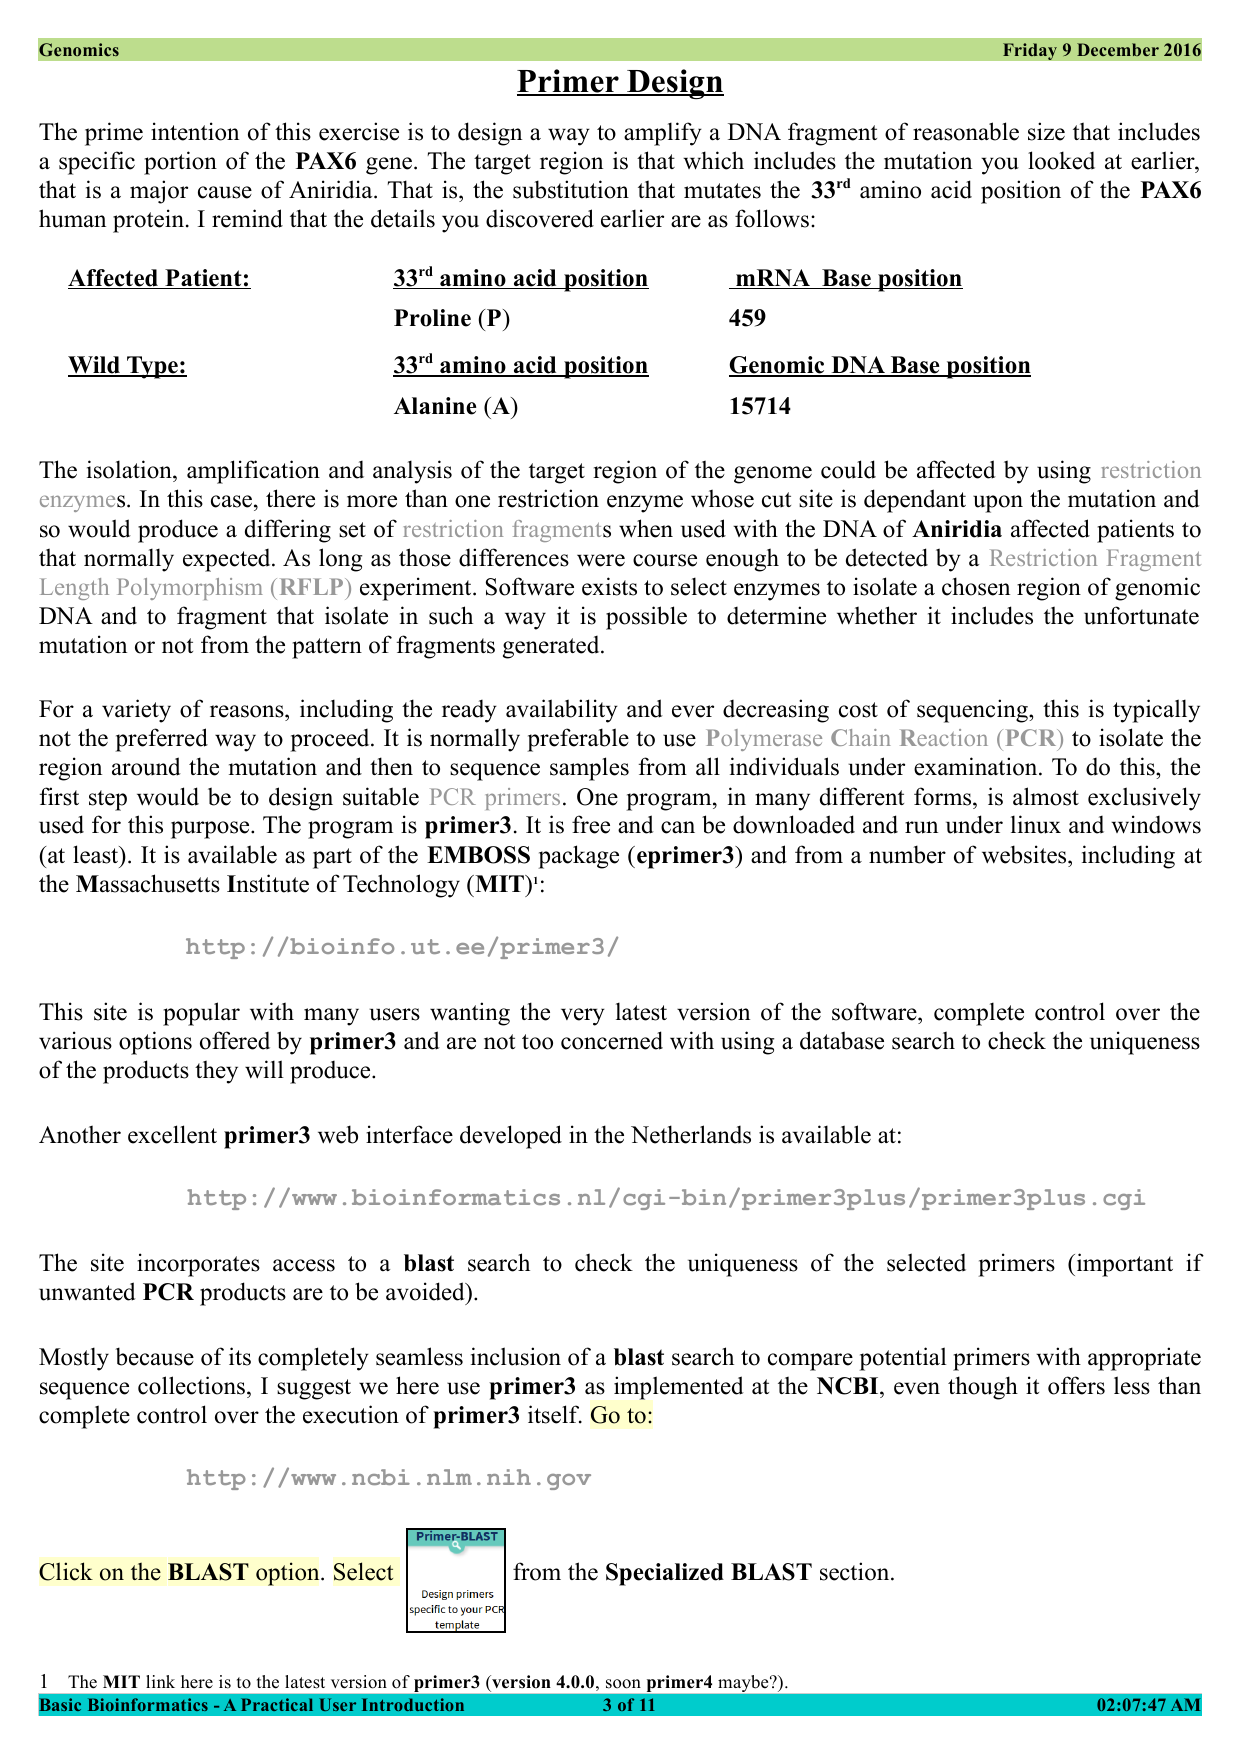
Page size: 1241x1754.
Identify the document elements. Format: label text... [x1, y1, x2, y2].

text The prime intention of this exercise is to design a way to amplify a DNA fragment of reasonable size that includes a specific portion of the PAX6 gene. The target region is that which includes the mutation you looked at earlier, that is a major cause of Aniridia. That is, the substitution that mutates the 33rd amino acid position of the PAX6 human protein. I remind that the details you discovered earlier are as follows: [38, 117, 1202, 233]
text from the Specialized BLAST section. [506, 1528, 1202, 1633]
text Primer Design [38, 61, 1202, 99]
text http://www.bioinformatics.nl/cgi-bin/primer3plus/primer3plus.cgi [38, 1184, 1202, 1213]
picture [408, 1530, 504, 1631]
text Alanine (A) 15714 [68, 391, 1202, 420]
text The isolation, amplification and analysis of the target region of the genome could be affected by using restriction enzymes. In this case, there is more than one restriction enzyme whose cut site is dependant upon the mutation and so would produce a differing set of restriction fragments when used with the DNA of Aniridia affected patients to that normally expected. As long as those differences were course enough to be detected by a Restriction Fragment Length Polymorphism (RFLP) experiment. Software exists to select enzymes to isolate a chosen region of genomic DNA and to fragment that isolate in such a way it is possible to determine whether it includes the unfortunate mutation or not from the pattern of fragments generated. [38, 455, 1202, 659]
text http://bioinfo.ut.ee/primer3/ [38, 933, 1202, 962]
text Click on the BLAST option. Select [38, 1528, 406, 1633]
text The site incorporates access to a blast search to check the uniqueness of the selected primers (important if unwanted PCR products are to be avoided). [38, 1248, 1202, 1306]
text Affected Patient: 33rd amino acid position mRNA Base position [68, 262, 1202, 291]
text For a variety of reasons, including the ready availability and ever decreasing cost of sequencing, this is typically not the preferred way to proceed. It is normally preferable to use Polymerase Chain Reaction (PCR) to isolate the region around the mutation and then to sequence samples from all individuals under examination. To do this, the first step would be to design suitable PCR primers. One program, in many different forms, is almost exclusively used for this purpose. The program is primer3. It is free and can be downloaded and run under linux and windows (at least). It is available as part of the EMBOSS package (eprimer3) and from a number of websites, including at the Massachusetts Institute of Technology (MIT): [38, 694, 1202, 898]
text Proline (P) 459 [68, 303, 1202, 332]
text Wild Type: 33rd amino acid position Genomic DNA Base position [68, 350, 1202, 379]
text http://www.ncbi.nlm.nih.gov [38, 1464, 1202, 1493]
text Another excellent primer3 web interface developed in the Netherlands is available at: [38, 1119, 1202, 1149]
text The MIT link here is to the latest version of primer3 (version 4.0.0, soon primer4 maybe?). [38, 1669, 1202, 1693]
text This site is popular with many users wanting the very latest version of the software, complete control over the various options offered by primer3 and are not too concerned with using a database search to check the uniqueness of the products they will produce. [38, 997, 1202, 1084]
text Mostly because of its completely seamless inclusion of a blast search to compare potential primers with appropriate sequence collections, I suggest we here use primer3 as implemented at the NCBI, even though it offers less than complete control over the execution of primer3 itself. Go to: [38, 1342, 1202, 1429]
